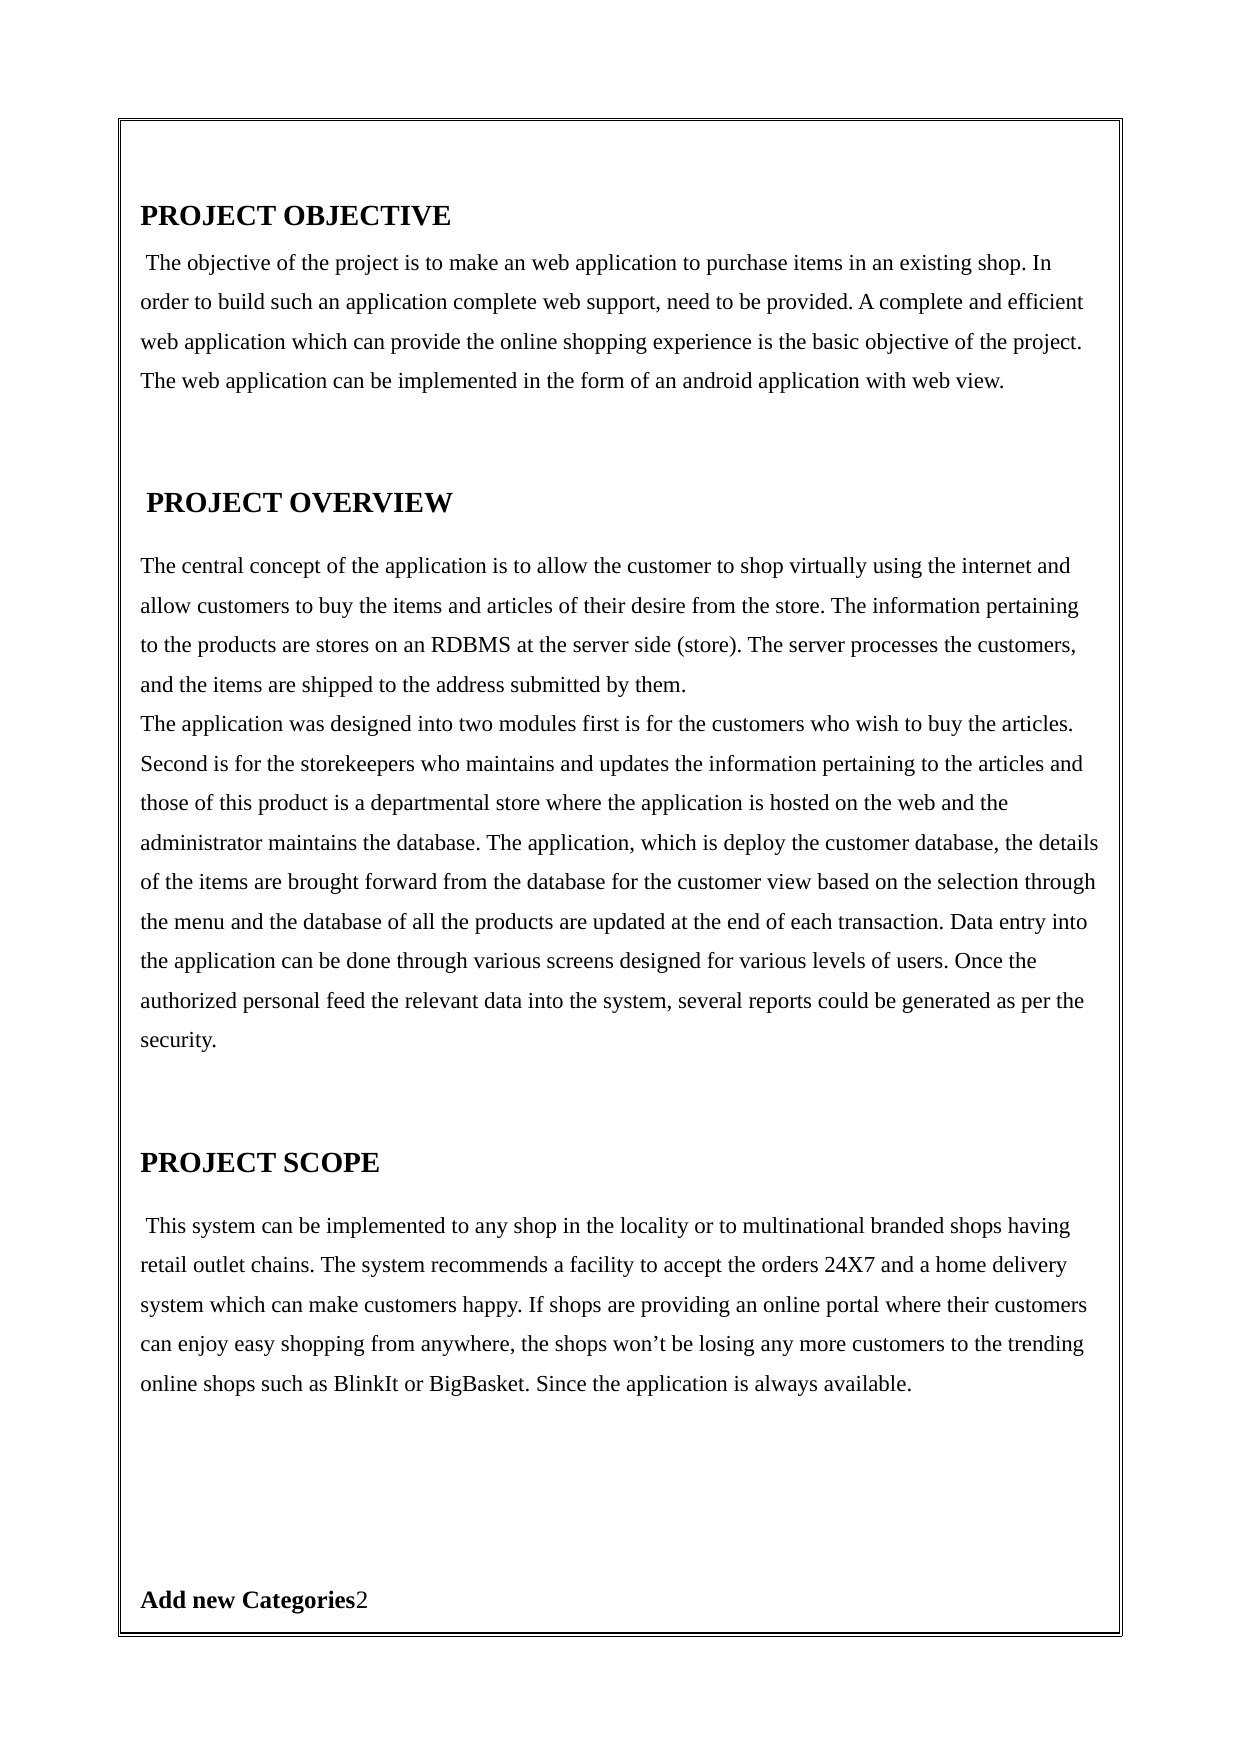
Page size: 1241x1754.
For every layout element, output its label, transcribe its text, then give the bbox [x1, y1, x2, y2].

list PROJECT OBJECTIVE [140, 198, 1100, 232]
text The central concept of the application is to allow the customer to shop virtually using the internet and allow customers to buy the items and articles of their desire from the store. The information pertaining to the products are stores on an RDBMS at the server side (store). The server processes the customers, and the items are shipped to the address submitted by them. [140, 553, 1100, 697]
text The application was designed into two modules first is for the customers who wish to buy the articles. Second is for the storekeepers who maintains and updates the information pertaining to the articles and those of this product is a departmental store where the application is hosted on the web and the administrator maintains the database. The application, which is deploy the customer database, the details of the items are brought forward from the database for the customer view based on the selection through the menu and the database of all the products are updated at the end of each transaction. Data entry into the application can be done through various screens designed for various levels of users. Once the authorized personal feed the relevant data into the system, several reports could be generated as per the security. [140, 711, 1100, 1053]
list PROJECT OVERVIEW [140, 486, 1100, 519]
text The objective of the project is to make an web application to purchase items in an existing shop. In order to build such an application complete web support, need to be provided. A complete and efficient web application which can provide the online shopping experience is the basic objective of the project. The web application can be implemented in the form of an android application with web view. [140, 249, 1100, 393]
text This system can be implemented to any shop in the locality or to multinational branded shops having retail outlet chains. The system recommends a facility to accept the orders 24X7 and a home delivery system which can make customers happy. If shops are providing an online portal where their customers can enjoy easy shopping from anywhere, the shops won’t be losing any more customers to the trending online shops such as BlinkIt or BigBasket. Since the application is always available. [140, 1212, 1100, 1396]
list PROJECT SCOPE [140, 1145, 1100, 1178]
